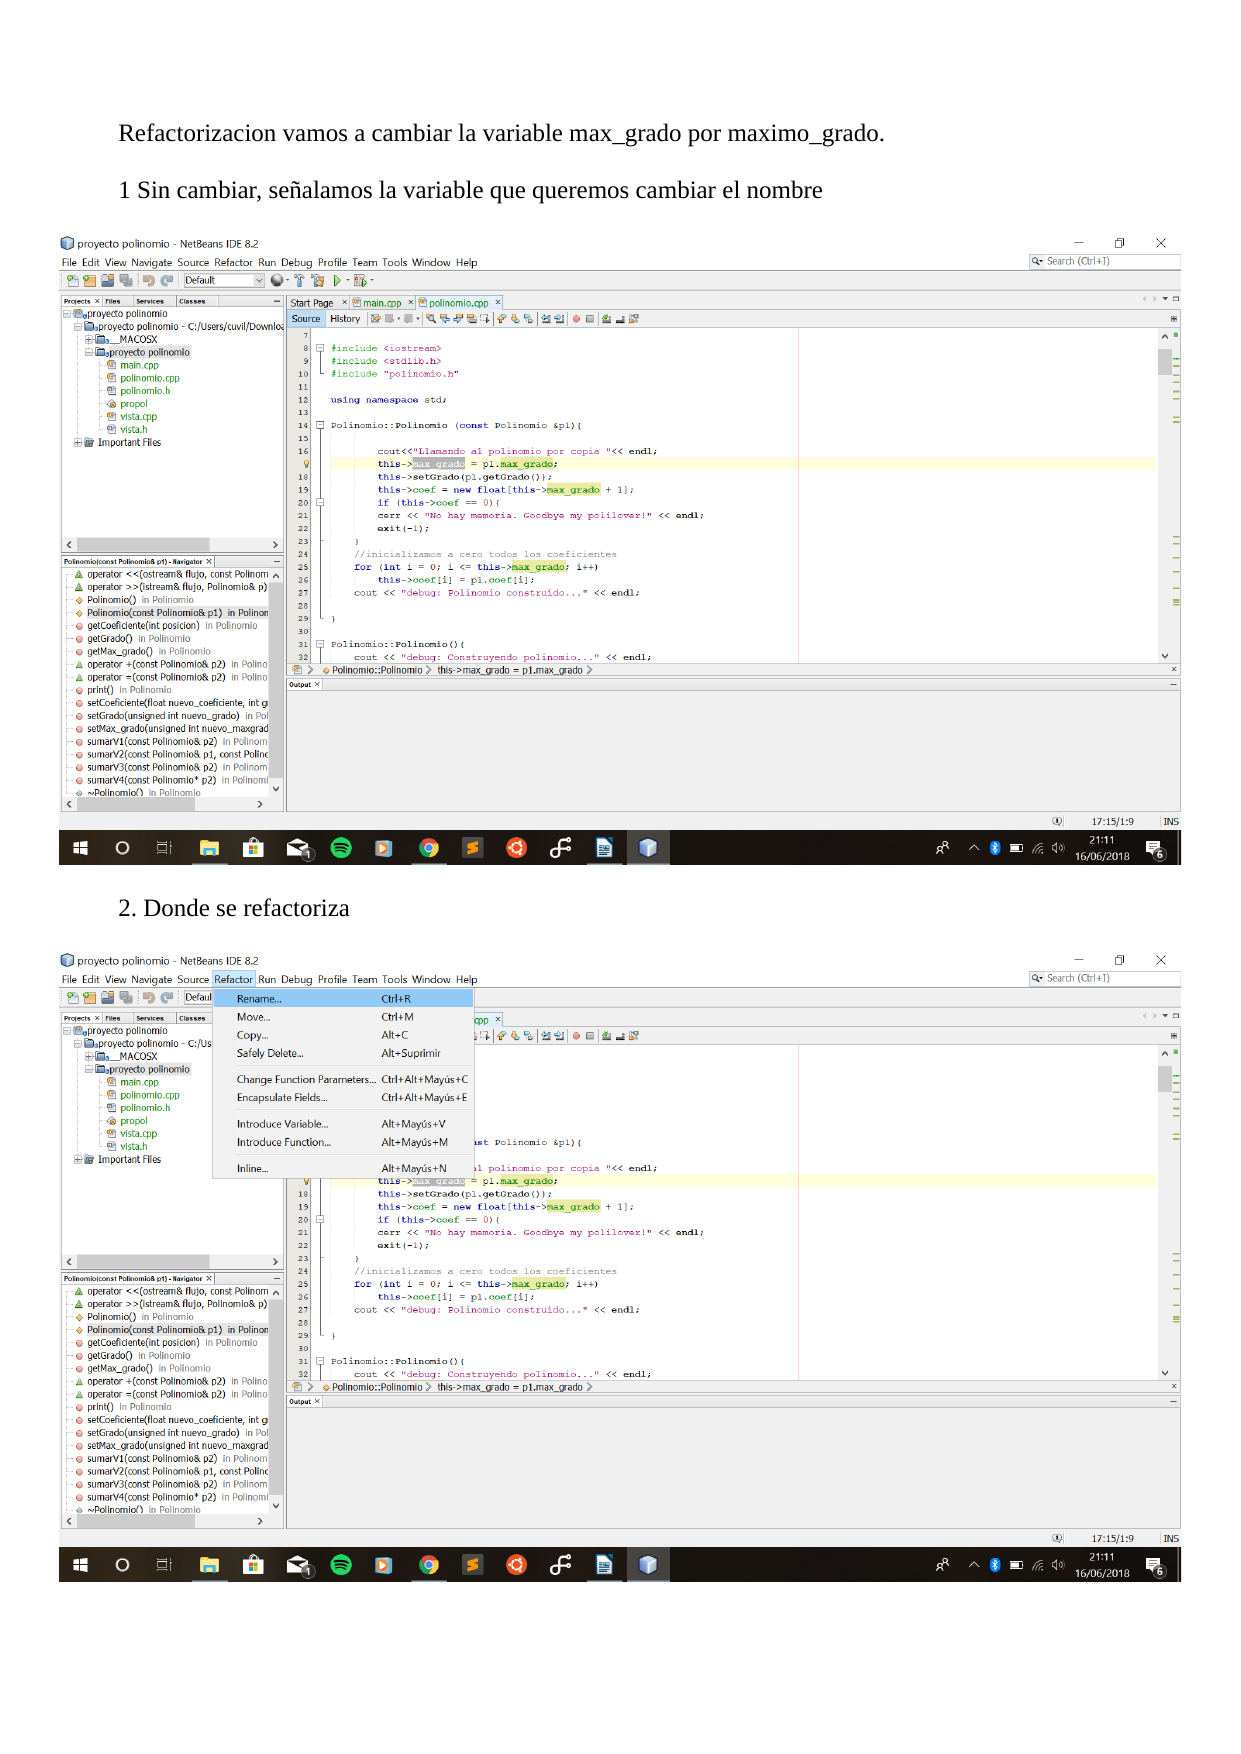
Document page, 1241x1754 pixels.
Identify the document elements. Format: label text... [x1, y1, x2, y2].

text 2. Donde se refactoriza [118, 893, 1122, 922]
picture [59, 950, 1182, 1582]
text Refactorizacion vamos a cambiar la variable max_grado por maximo_grado. [118, 118, 1122, 147]
picture [59, 233, 1182, 865]
text 1 Sin cambiar, señalamos la variable que queremos cambiar el nombre [118, 176, 1122, 204]
